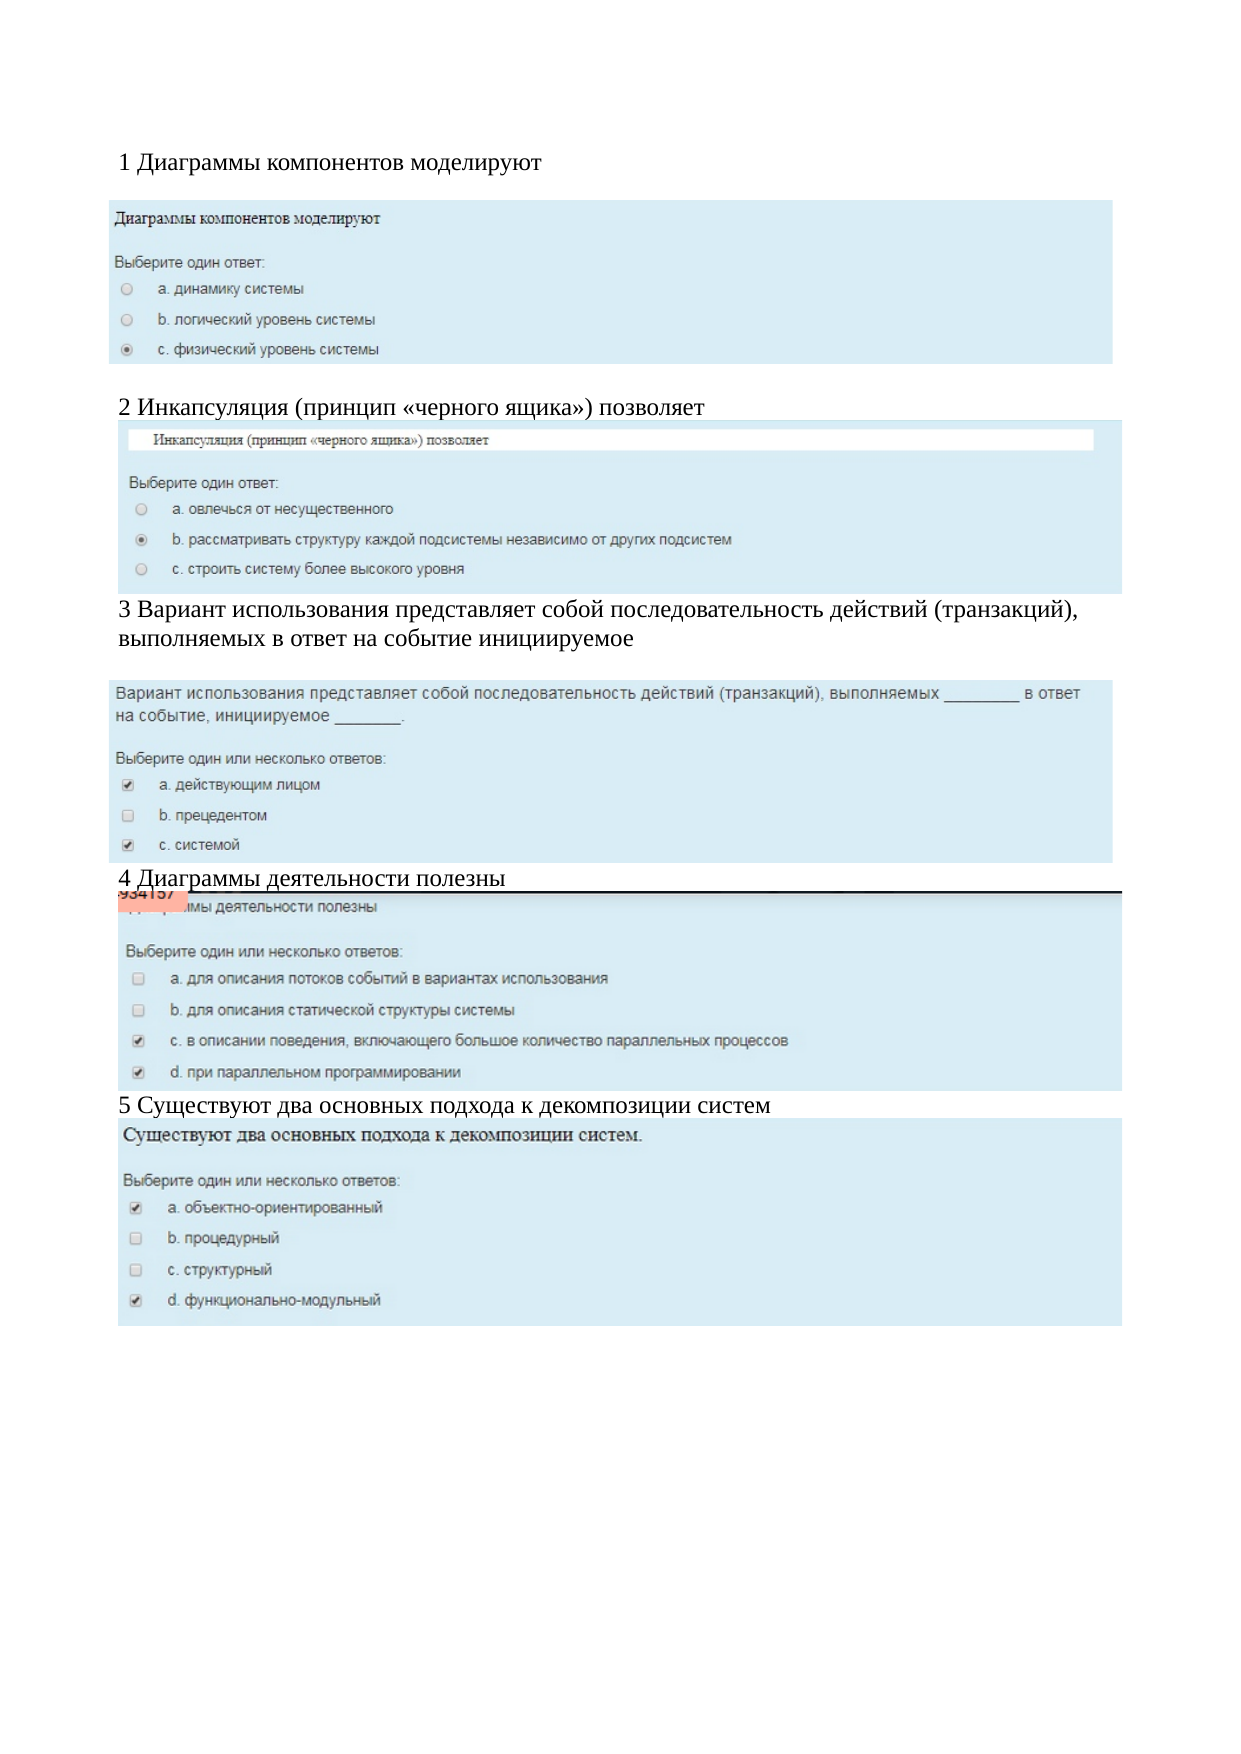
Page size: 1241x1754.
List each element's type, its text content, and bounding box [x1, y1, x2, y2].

picture [118, 420, 1123, 594]
picture [108, 680, 1113, 863]
text 3 Вариант использования представляет собой последовательность действий (транзакций), [118, 594, 1122, 623]
text 5 Существуют два основных подхода к декомпозиции систем [118, 1091, 1122, 1118]
picture [108, 200, 1113, 364]
text 2 Инкапсуляция (принцип «черного ящика») позволяет [118, 392, 1122, 420]
picture [118, 891, 1123, 1091]
text 1 Диаграммы компонентов моделируют [118, 147, 1122, 176]
picture [118, 1118, 1123, 1326]
text 4 Диаграммы деятельности полезны [118, 680, 1122, 891]
text выполняемых в ответ на событие инициируемое [118, 623, 1122, 651]
